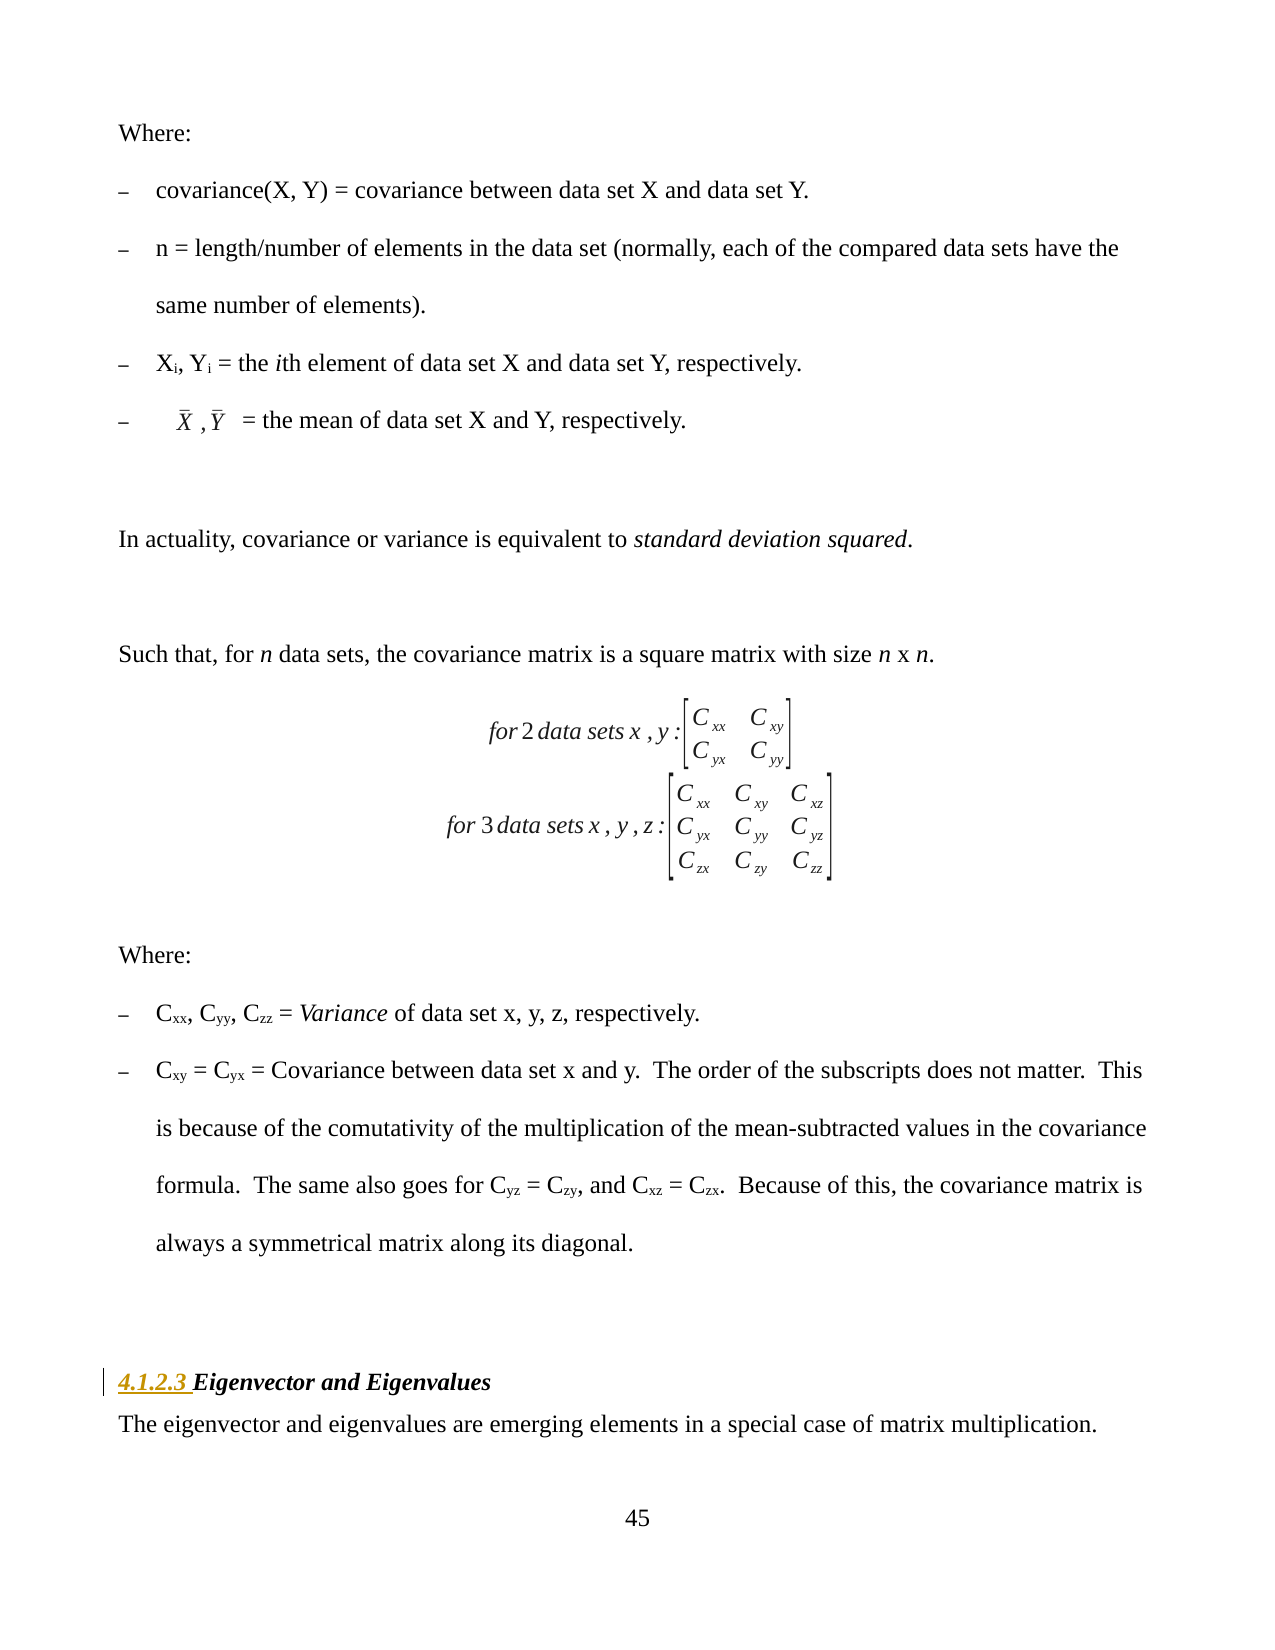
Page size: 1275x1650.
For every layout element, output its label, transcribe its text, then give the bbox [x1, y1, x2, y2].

text In actuality, covariance or variance is equivalent to standard deviation squared. [118, 524, 1157, 553]
list covariance(X, Y) = covariance between data set X and data set Y. [118, 176, 1157, 204]
subtitle 4.1.2.3 Eigenvector and Eigenvalues [118, 1368, 1157, 1396]
text Where: [118, 118, 1157, 147]
list Xi, Yi = the ith element of data set X and data set Y, respectively. [118, 348, 1157, 377]
list Cxy = Cyx = Covariance between data set x and y. The order of the subscripts does not matter. This is because of the comutativity of the multiplication of the mean-subtracted values in the covariance formula. The same also goes for Cyz = Czy, and Cxz = Czx. Because of this, the covariance matrix is always a symmetrical matrix along its diagonal. [118, 1055, 1157, 1256]
text The eigenvector and eigenvalues are emerging elements in a special case of matrix multiplication. [118, 1409, 1157, 1437]
list n = length/number of elements in the data set (normally, each of the compared data sets have the same number of elements). [118, 233, 1157, 319]
text Such that, for n data sets, the covariance matrix is a square matrix with size n x n. [118, 639, 1157, 668]
list Cxx, Cyy, Czz = Variance of data set x, y, z, respectively. [118, 998, 1157, 1026]
list = the mean of data set X and Y, respectively. [118, 406, 1157, 438]
text Where: [118, 940, 1157, 969]
